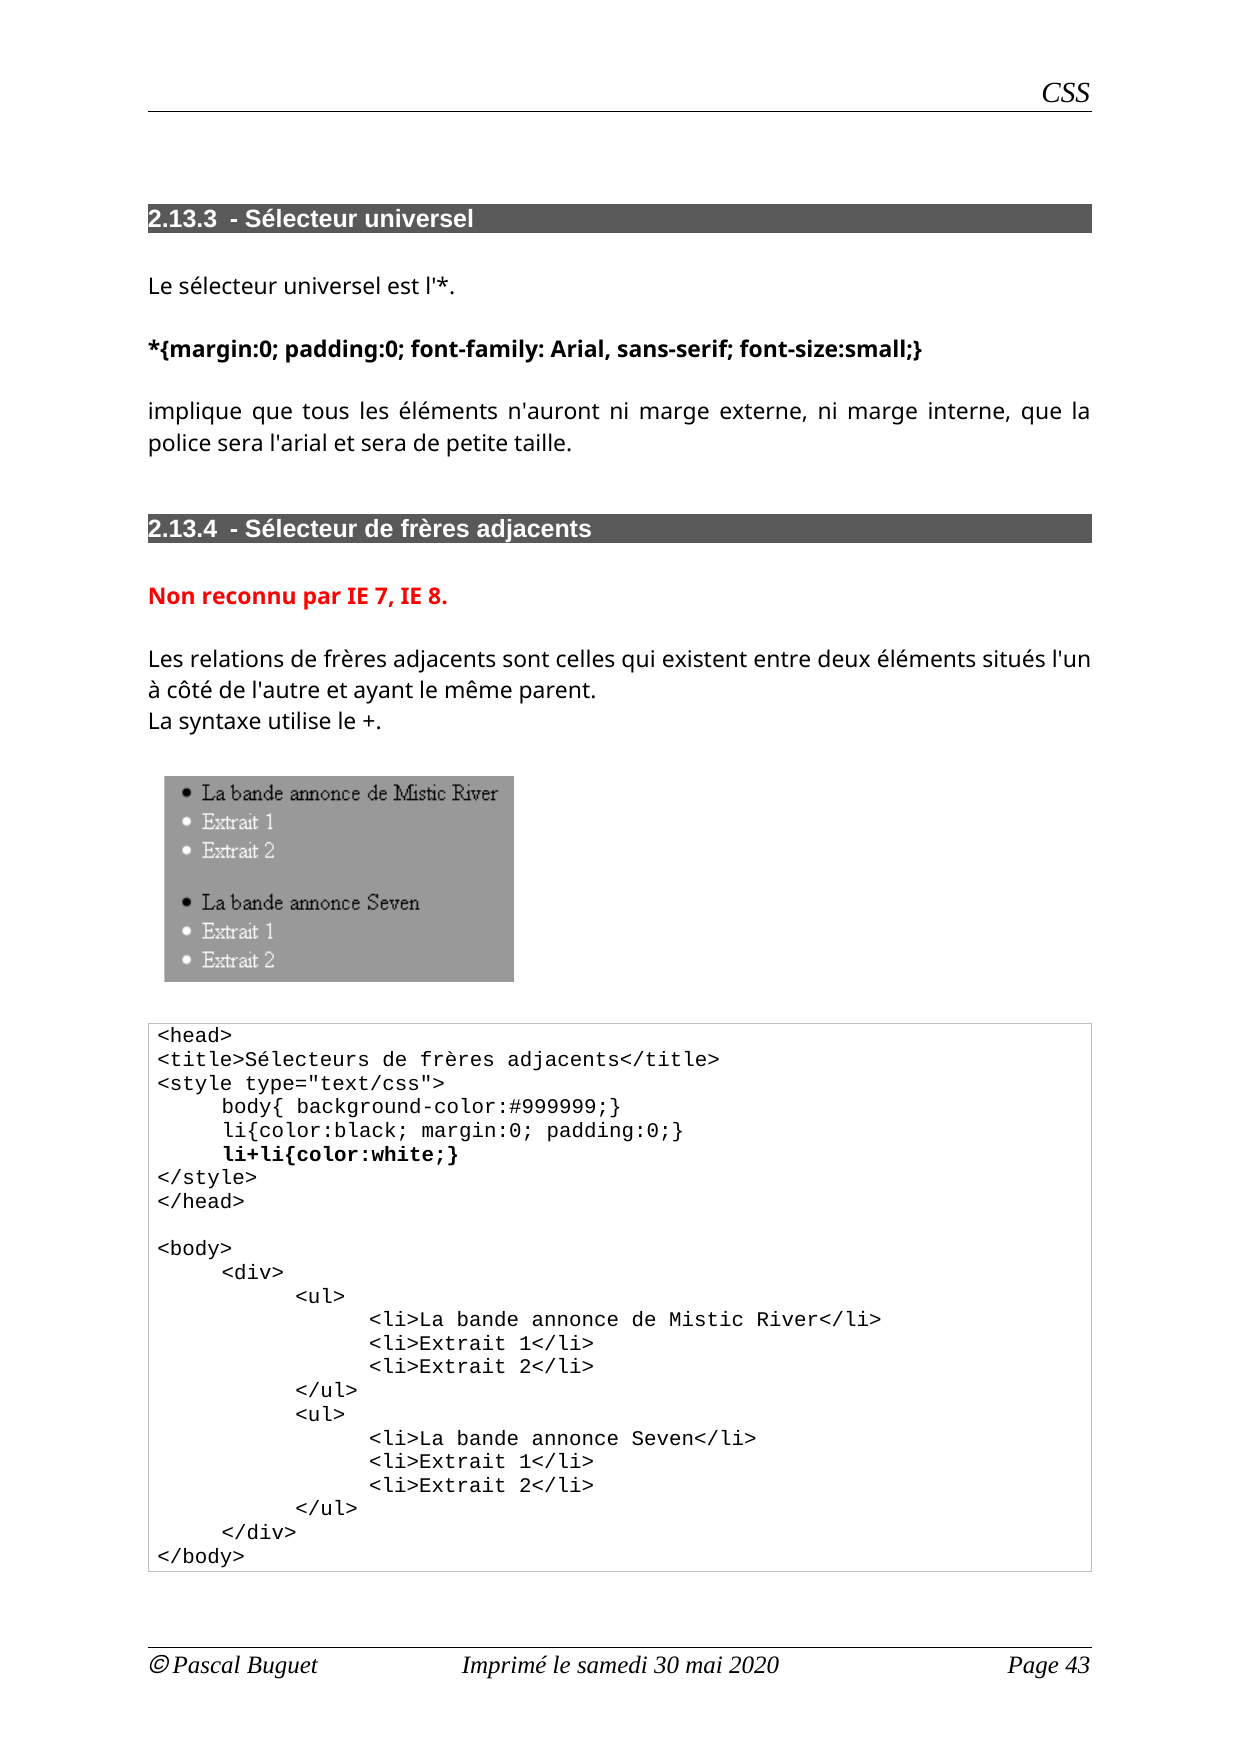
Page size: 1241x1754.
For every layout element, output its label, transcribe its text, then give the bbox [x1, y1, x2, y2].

text body{ background-color:#999999;} [149, 1093, 1091, 1117]
text <title>Sélecteurs de frères adjacents</title> [149, 1046, 1091, 1070]
text <li>La bande annonce de Mistic River</li> [149, 1306, 1091, 1330]
text *{margin:0; padding:0; font-family: Arial, sans-serif; font-size:small;} [148, 333, 1092, 364]
text </head> [149, 1188, 1091, 1212]
text </body> [149, 1543, 1091, 1571]
text <head> [149, 1024, 1091, 1046]
text <li>Extrait 2</li> [149, 1353, 1091, 1377]
text <li>La bande annonce Seven</li> [149, 1424, 1091, 1448]
subtitle - Sélecteur universel [148, 204, 1092, 233]
text <li>Extrait 1</li> [149, 1448, 1091, 1472]
text <style type="text/css"> [149, 1070, 1091, 1093]
text <div> [149, 1259, 1091, 1282]
text Non reconnu par IE 7, IE 8. [148, 580, 1092, 611]
text li{color:black; margin:0; padding:0;} [149, 1117, 1091, 1141]
text <li>Extrait 1</li> [149, 1330, 1091, 1353]
text Le sélecteur universel est l'*. [148, 270, 1092, 301]
text <ul> [149, 1401, 1091, 1424]
text li+li{color:white;} [149, 1141, 1091, 1164]
text </ul> [149, 1377, 1091, 1401]
text <ul> [149, 1282, 1091, 1306]
text <li>Extrait 2</li> [149, 1472, 1091, 1495]
text </ul> [149, 1495, 1091, 1519]
text Les relations de frères adjacents sont celles qui existent entre deux éléments situés l'un à côté de l'autre et ayant le même parent. [148, 643, 1092, 705]
text implique que tous les éléments n'auront ni marge externe, ni marge interne, que la police sera l'arial et sera de petite taille. [148, 395, 1092, 458]
subtitle - Sélecteur de frères adjacents [148, 514, 1092, 543]
text </div> [149, 1519, 1091, 1543]
text </style> [149, 1164, 1091, 1188]
text <body> [149, 1235, 1091, 1259]
text La syntaxe utilise le +. [148, 705, 1092, 736]
